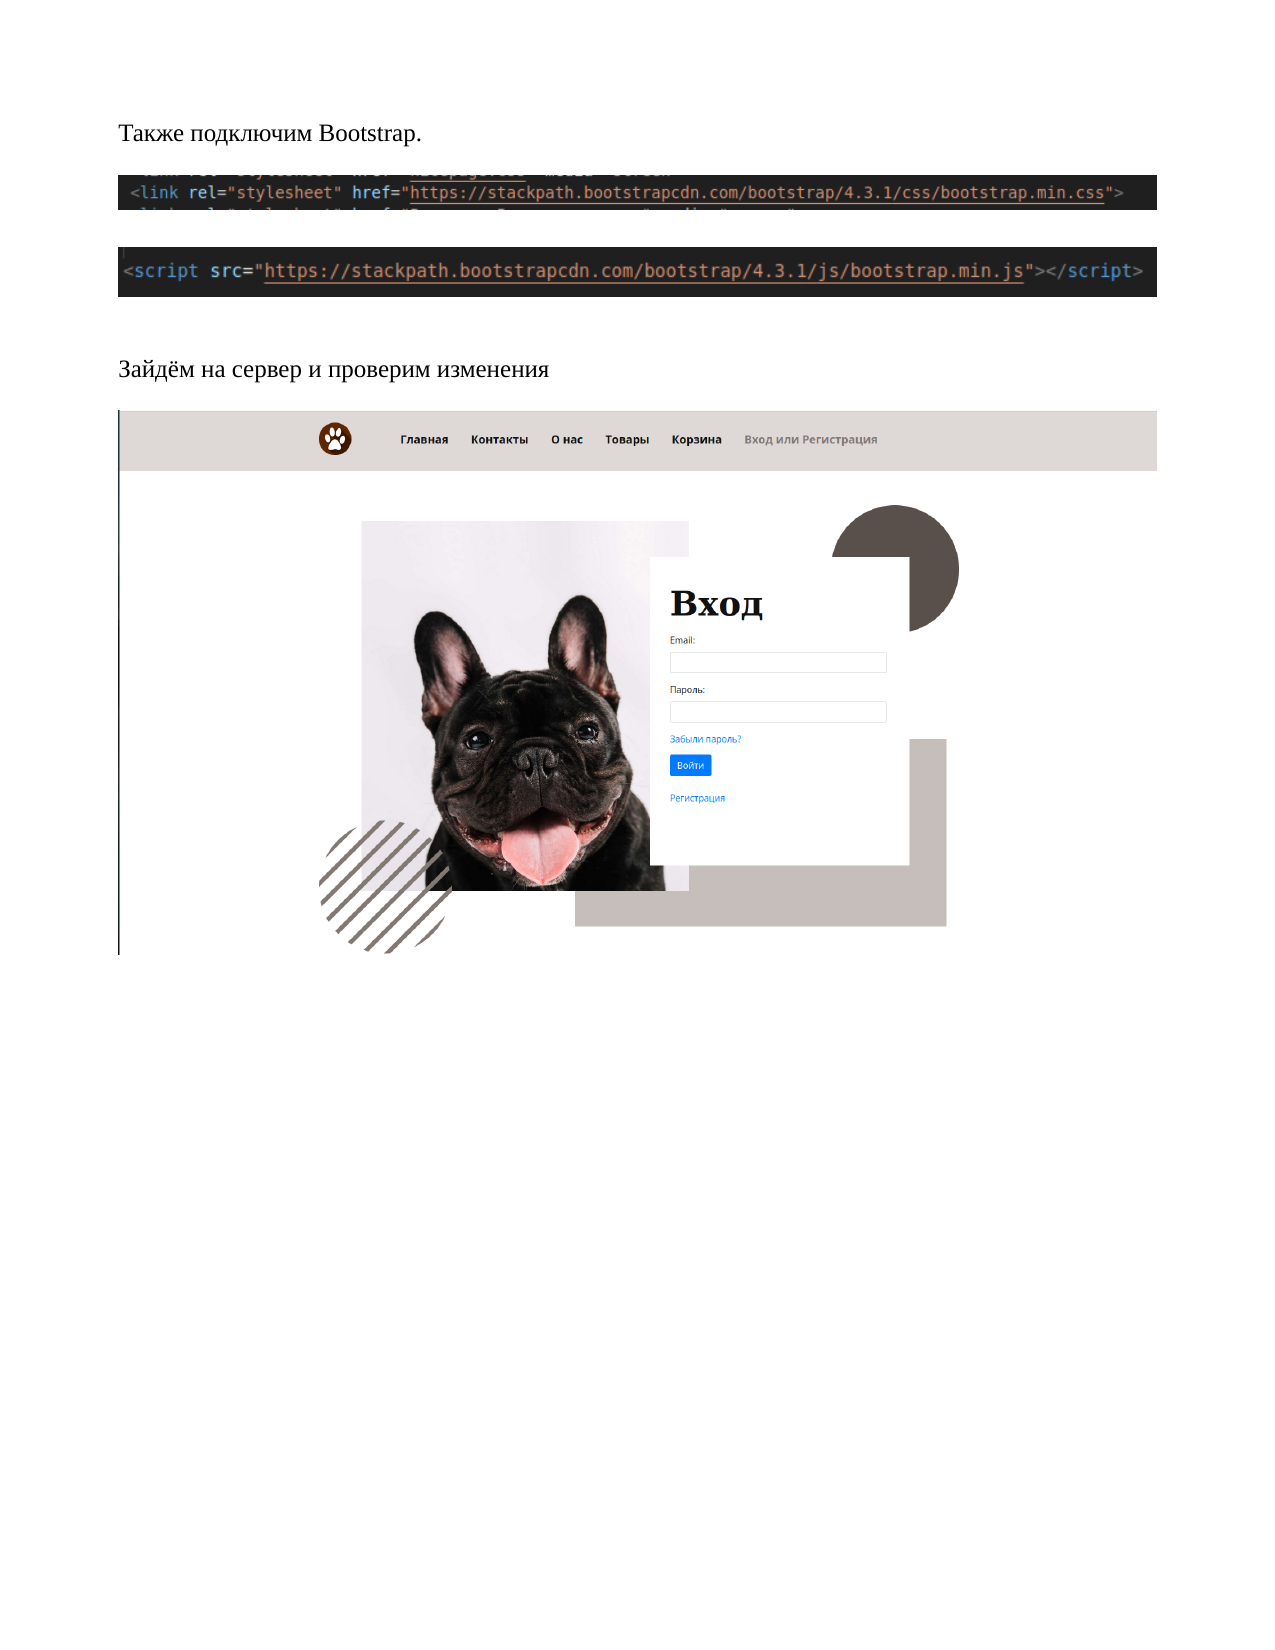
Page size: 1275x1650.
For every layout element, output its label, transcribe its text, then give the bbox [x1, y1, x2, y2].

text Зайдём на сервер и проверим изменения [118, 354, 1157, 382]
text Также подключим Bootstrap. [118, 118, 1157, 147]
picture [118, 175, 1157, 210]
picture [118, 247, 1157, 297]
picture [118, 410, 1157, 955]
